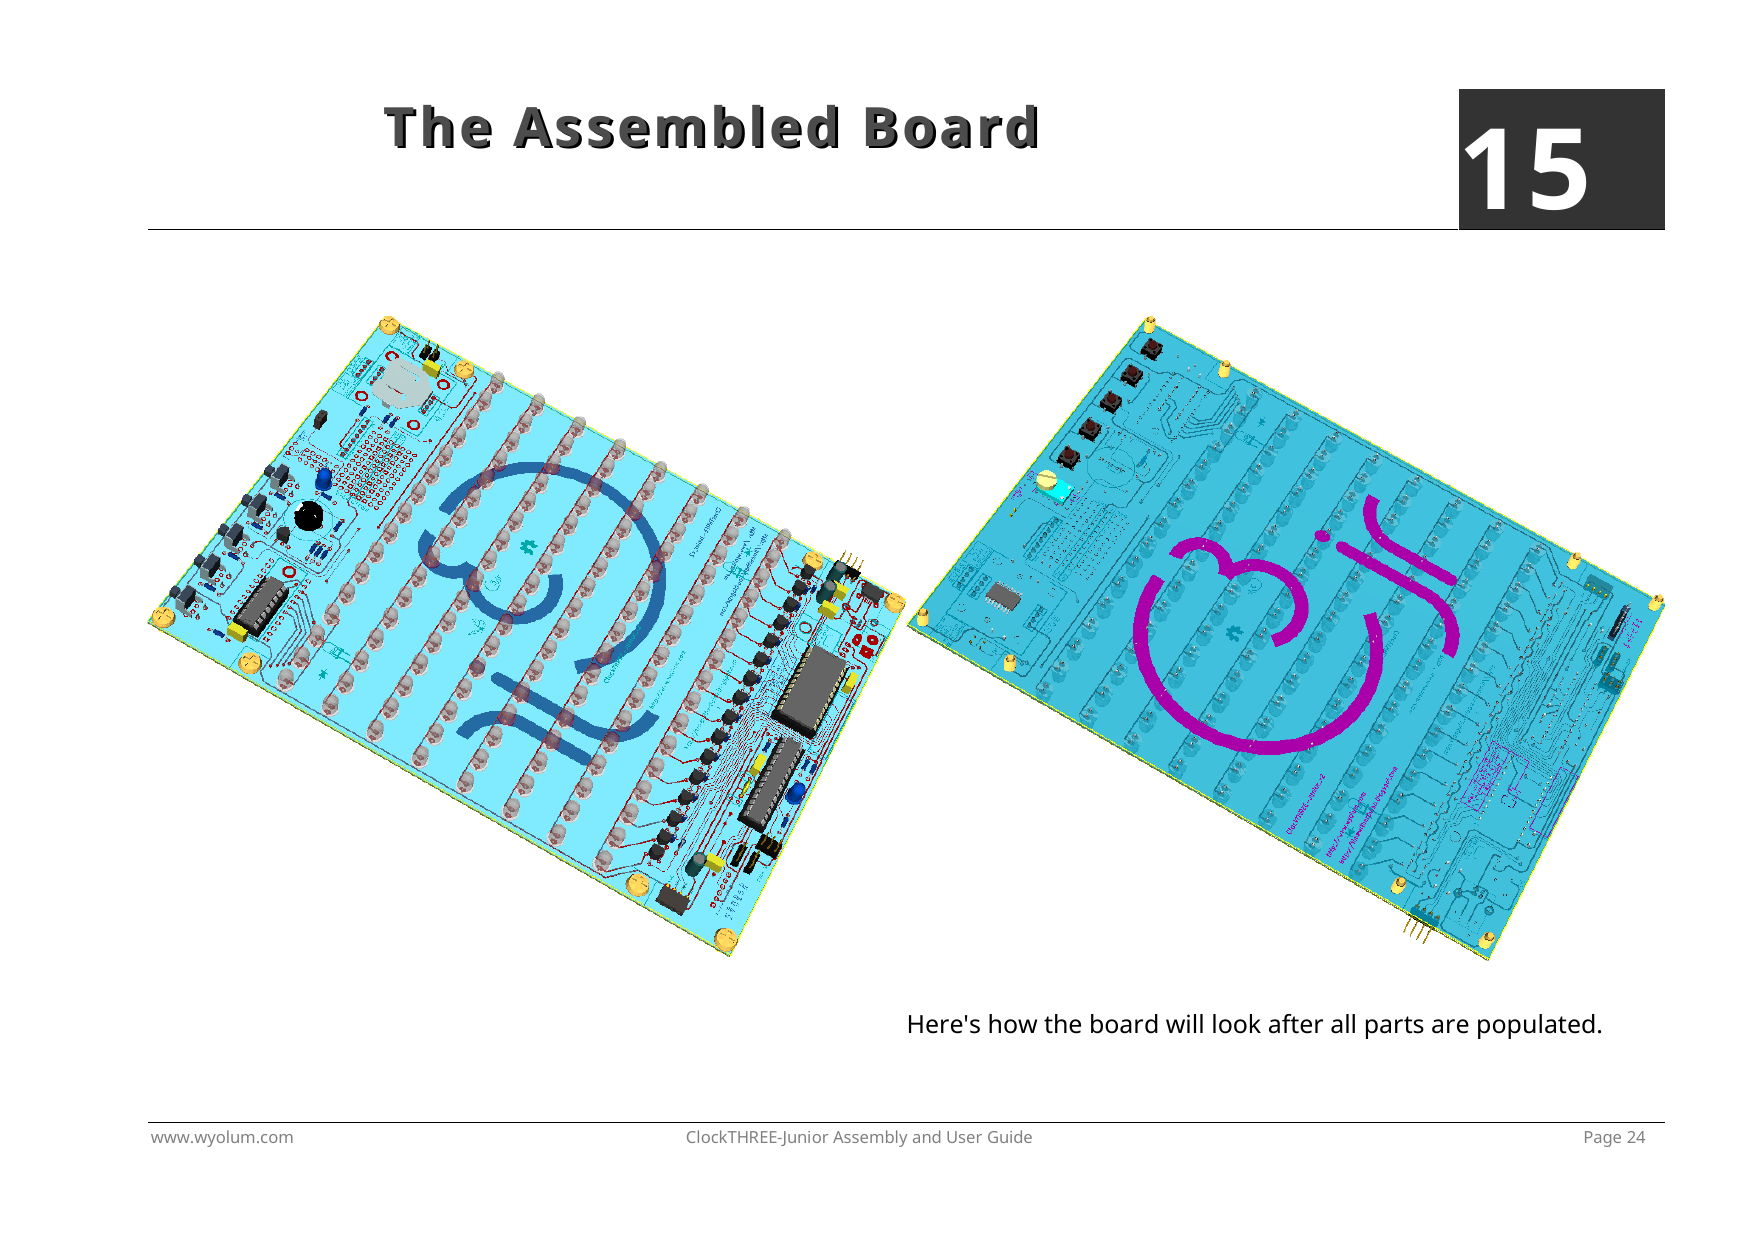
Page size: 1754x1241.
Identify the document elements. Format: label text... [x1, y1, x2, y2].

table_header Here's how the board will look after all parts are populated. [906, 961, 1665, 1041]
table_cell [354, 183, 1458, 229]
table_cell [148, 183, 354, 229]
table_header [148, 89, 354, 183]
table_header 15 [1459, 89, 1665, 229]
table_header The Assembled Board [354, 89, 1458, 183]
picture [147, 316, 1666, 961]
table_header [148, 957, 906, 1041]
